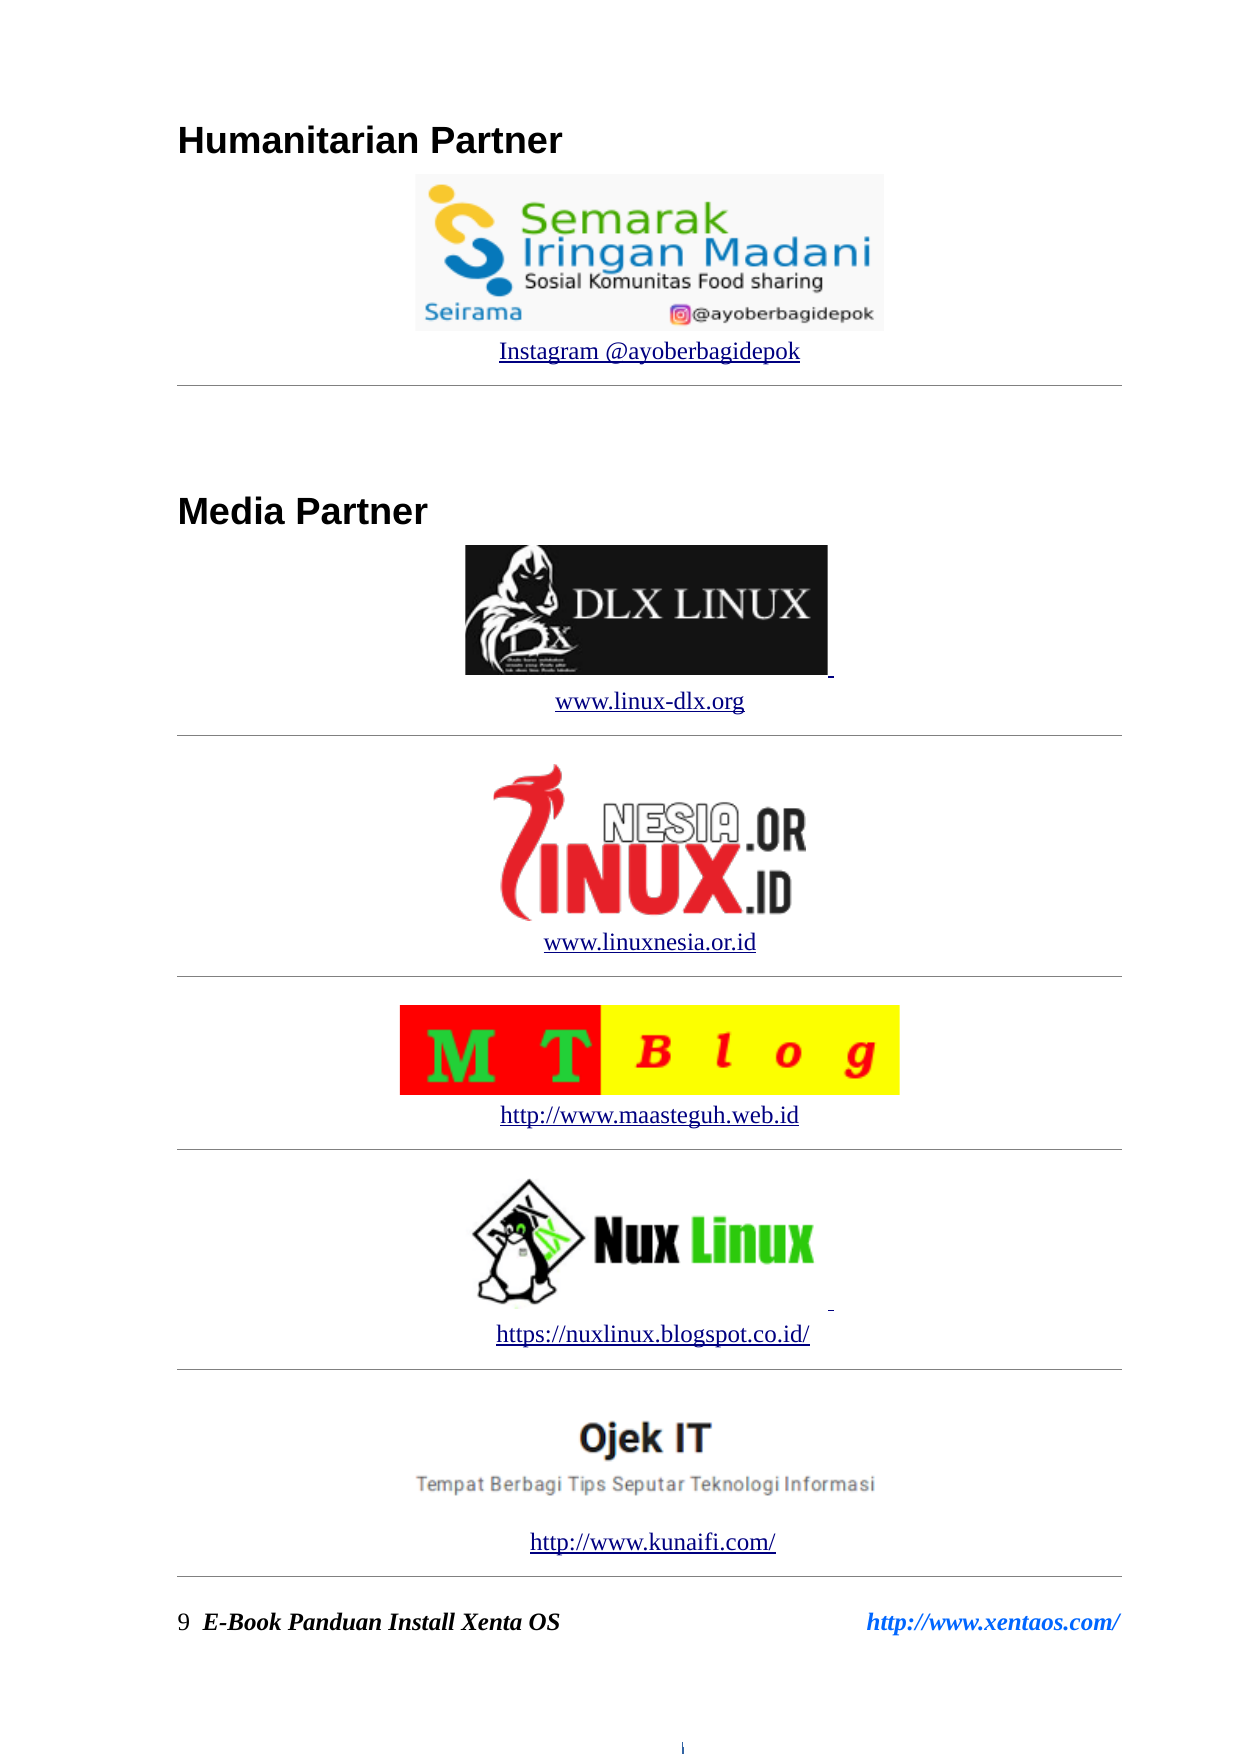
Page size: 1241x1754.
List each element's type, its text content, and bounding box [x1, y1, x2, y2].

text http://www.maasteguh.web.id [177, 1100, 1122, 1129]
picture [415, 174, 884, 331]
subtitle Humanitarian Partner [177, 118, 1122, 162]
picture [493, 764, 806, 921]
text Instagram @ayoberbagidepok [177, 336, 1122, 365]
picture [465, 545, 828, 675]
text www.linuxnesia.or.id [177, 927, 1122, 955]
picture [399, 1398, 900, 1522]
text https://nuxlinux.blogspot.co.id/ [177, 1319, 1122, 1348]
subtitle Media Partner [177, 489, 1122, 533]
picture [399, 1005, 900, 1095]
text www.linux-dlx.org [177, 686, 1122, 715]
text http://www.kunaifi.com/ [177, 1527, 1122, 1556]
picture [465, 1178, 828, 1309]
